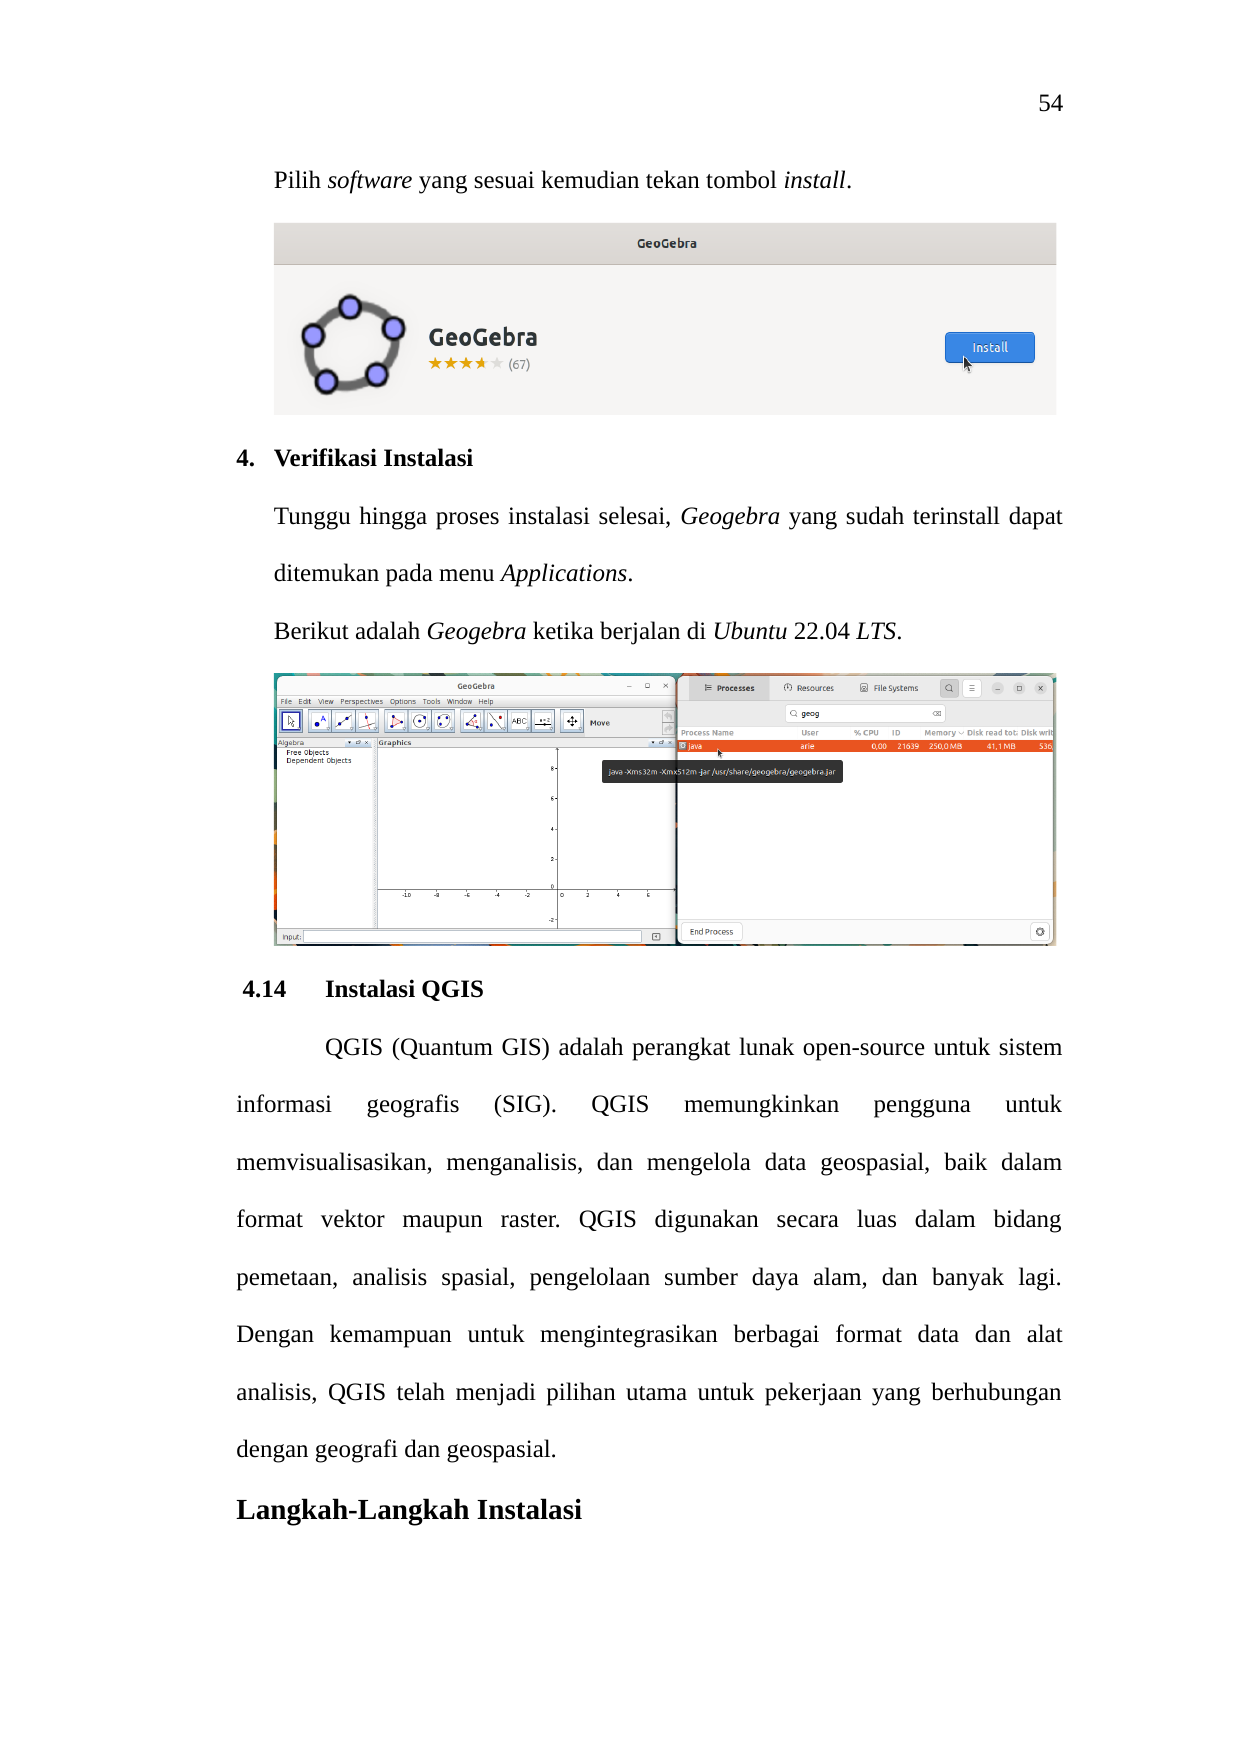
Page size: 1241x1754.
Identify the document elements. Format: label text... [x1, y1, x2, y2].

text QGIS (Quantum GIS) adalah perangkat lunak open-source untuk sistem informasi geografis (SIG). QGIS memungkinkan pengguna untuk memvisualisasikan, menganalisis, dan mengelola data geospasial, baik dalam format vektor maupun raster. QGIS digunakan secara luas dalam bidang pemetaan, analisis spasial, pengelolaan sumber daya alam, dan banyak lagi. Dengan kemampuan untuk mengintegrasikan berbagai format data dan alat analisis, QGIS telah menjadi pilihan utama untuk pekerjaan yang berhubungan dengan geografi dan geospasial. [236, 1032, 1063, 1463]
list Verifikasi Instalasi [236, 443, 1063, 472]
picture [273, 673, 1057, 946]
text Langkah-Langkah Instalasi [236, 1492, 1063, 1525]
list Tunggu hingga proses instalasi selesai, Geogebra yang sudah terinstall dapat ditemukan pada menu Applications. [236, 501, 1063, 587]
picture [273, 222, 1057, 415]
list Berikut adalah Geogebra ketika berjalan di Ubuntu 22.04 LTS. [236, 616, 1063, 644]
list Pilih software yang sesuai kemudian tekan tombol install. [236, 165, 1063, 194]
subtitle Instalasi QGIS [236, 974, 1063, 1003]
